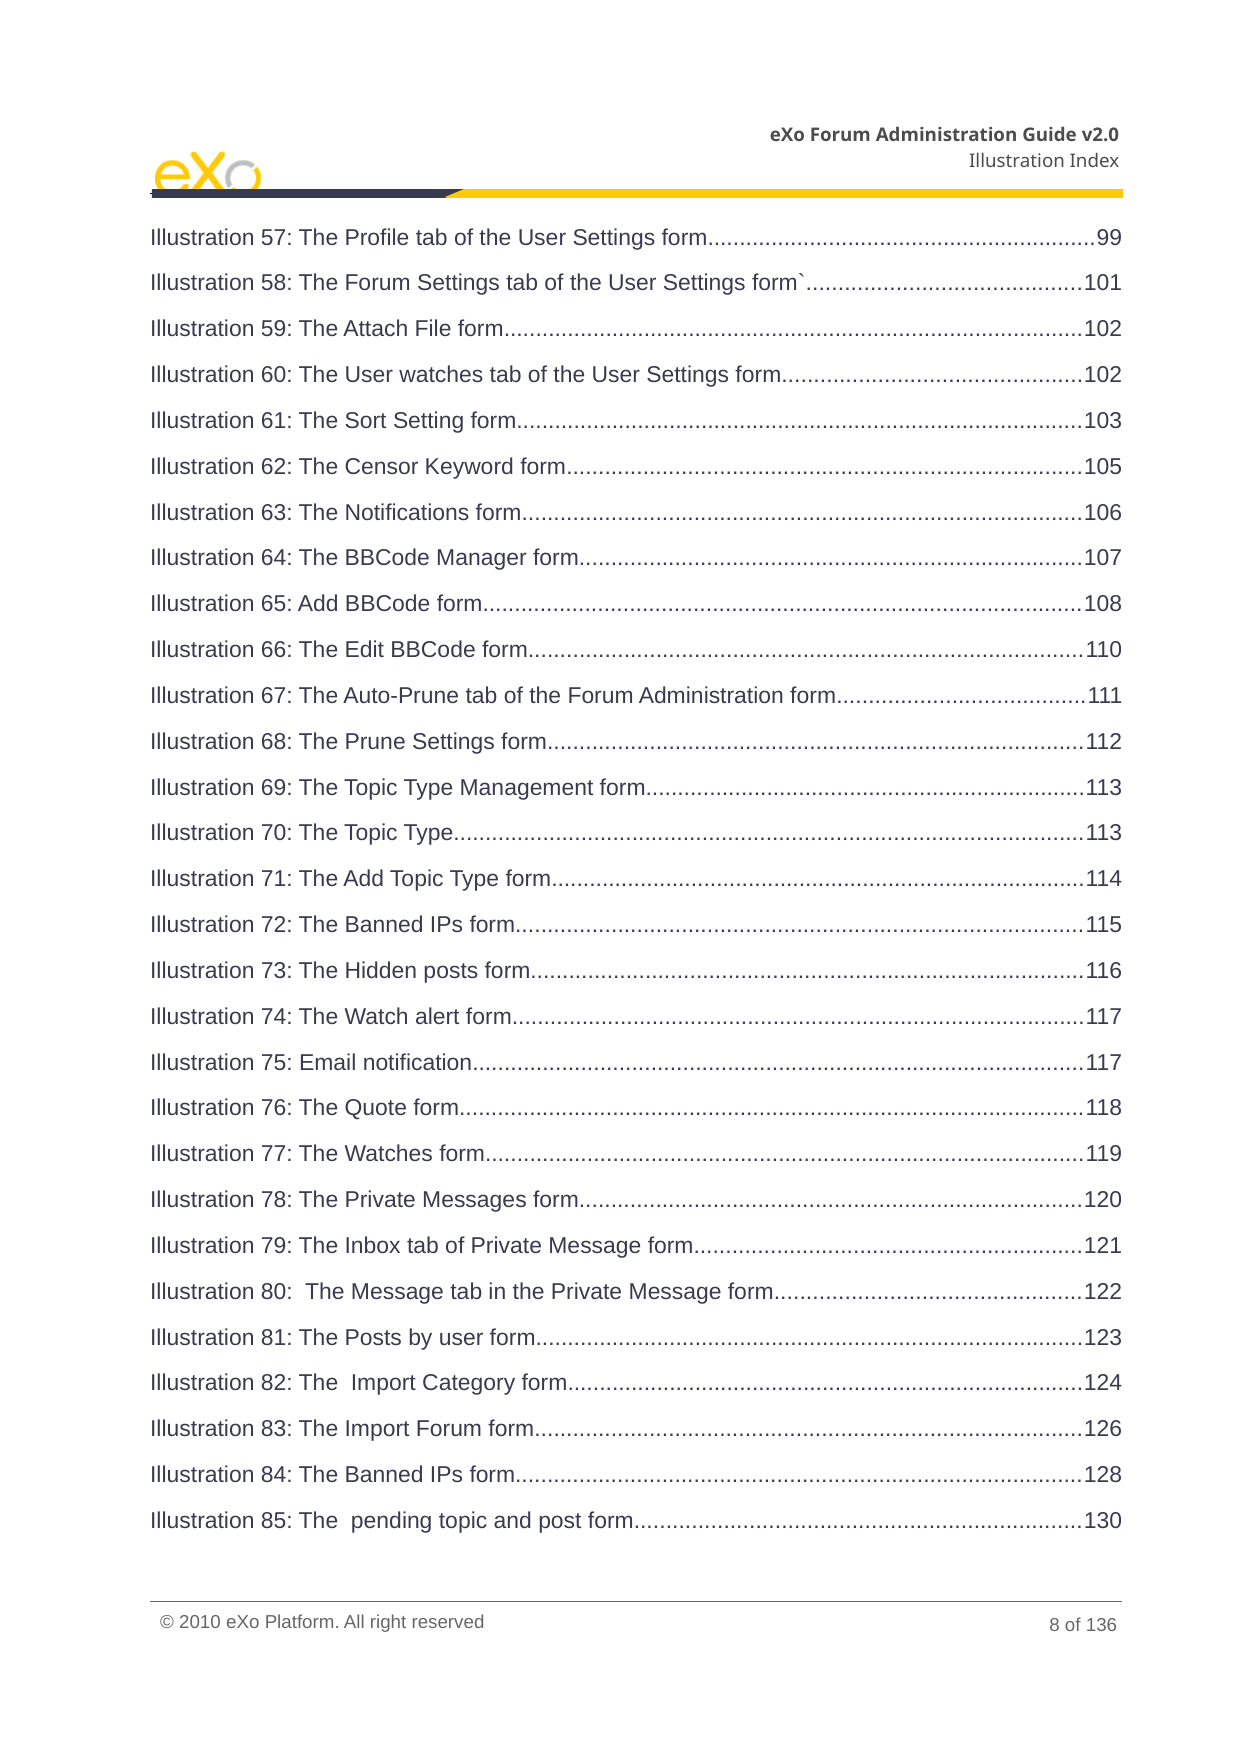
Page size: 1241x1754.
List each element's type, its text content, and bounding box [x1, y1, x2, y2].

text Illustration 82: The Import Category form 124 [150, 1369, 1122, 1396]
picture [151, 151, 1124, 198]
text Illustration 63: The Notifications form 106 [150, 498, 1122, 525]
text Illustration 76: The Quote form 118 [150, 1094, 1122, 1121]
text Illustration 84: The Banned IPs form 128 [150, 1461, 1122, 1487]
text Illustration 71: The Add Topic Type form 114 [150, 865, 1122, 892]
text Illustration 72: The Banned IPs form 115 [150, 911, 1122, 937]
text Illustration 81: The Posts by user form 123 [150, 1323, 1122, 1350]
text Illustration 58: The Forum Settings tab of the User Settings form` 101 [150, 269, 1122, 296]
text Illustration 65: Add BBCode form 108 [150, 590, 1122, 617]
text Illustration 62: The Censor Keyword form 105 [150, 453, 1122, 479]
text Illustration 79: The Inbox tab of Private Message form 121 [150, 1232, 1122, 1258]
text Illustration 73: The Hidden posts form 116 [150, 957, 1122, 983]
text Illustration 74: The Watch alert form 117 [150, 1003, 1122, 1029]
text Illustration 64: The BBCode Manager form 107 [150, 544, 1122, 571]
text Illustration 66: The Edit BBCode form 110 [150, 636, 1122, 662]
text Illustration 80: The Message tab in the Private Message form 122 [150, 1278, 1122, 1304]
text Illustration 60: The User watches tab of the User Settings form 102 [150, 361, 1122, 387]
text Illustration 68: The Prune Settings form 112 [150, 728, 1122, 754]
text Illustration 77: The Watches form 119 [150, 1140, 1122, 1167]
text Illustration 85: The pending topic and post form 130 [150, 1507, 1122, 1533]
text Illustration 75: Email notification 117 [150, 1048, 1122, 1075]
text Illustration 61: The Sort Setting form 103 [150, 407, 1122, 433]
text Illustration 57: The Profile tab of the User Settings form 99 [150, 223, 1122, 250]
text Illustration 83: The Import Forum form 126 [150, 1415, 1122, 1442]
text Illustration 59: The Attach File form 102 [150, 315, 1122, 342]
text Illustration 78: The Private Messages form 120 [150, 1186, 1122, 1212]
text Illustration 67: The Auto-Prune tab of the Forum Administration form 111 [150, 682, 1122, 708]
text Illustration 69: The Topic Type Management form 113 [150, 773, 1122, 800]
text Illustration 70: The Topic Type 113 [150, 819, 1122, 846]
